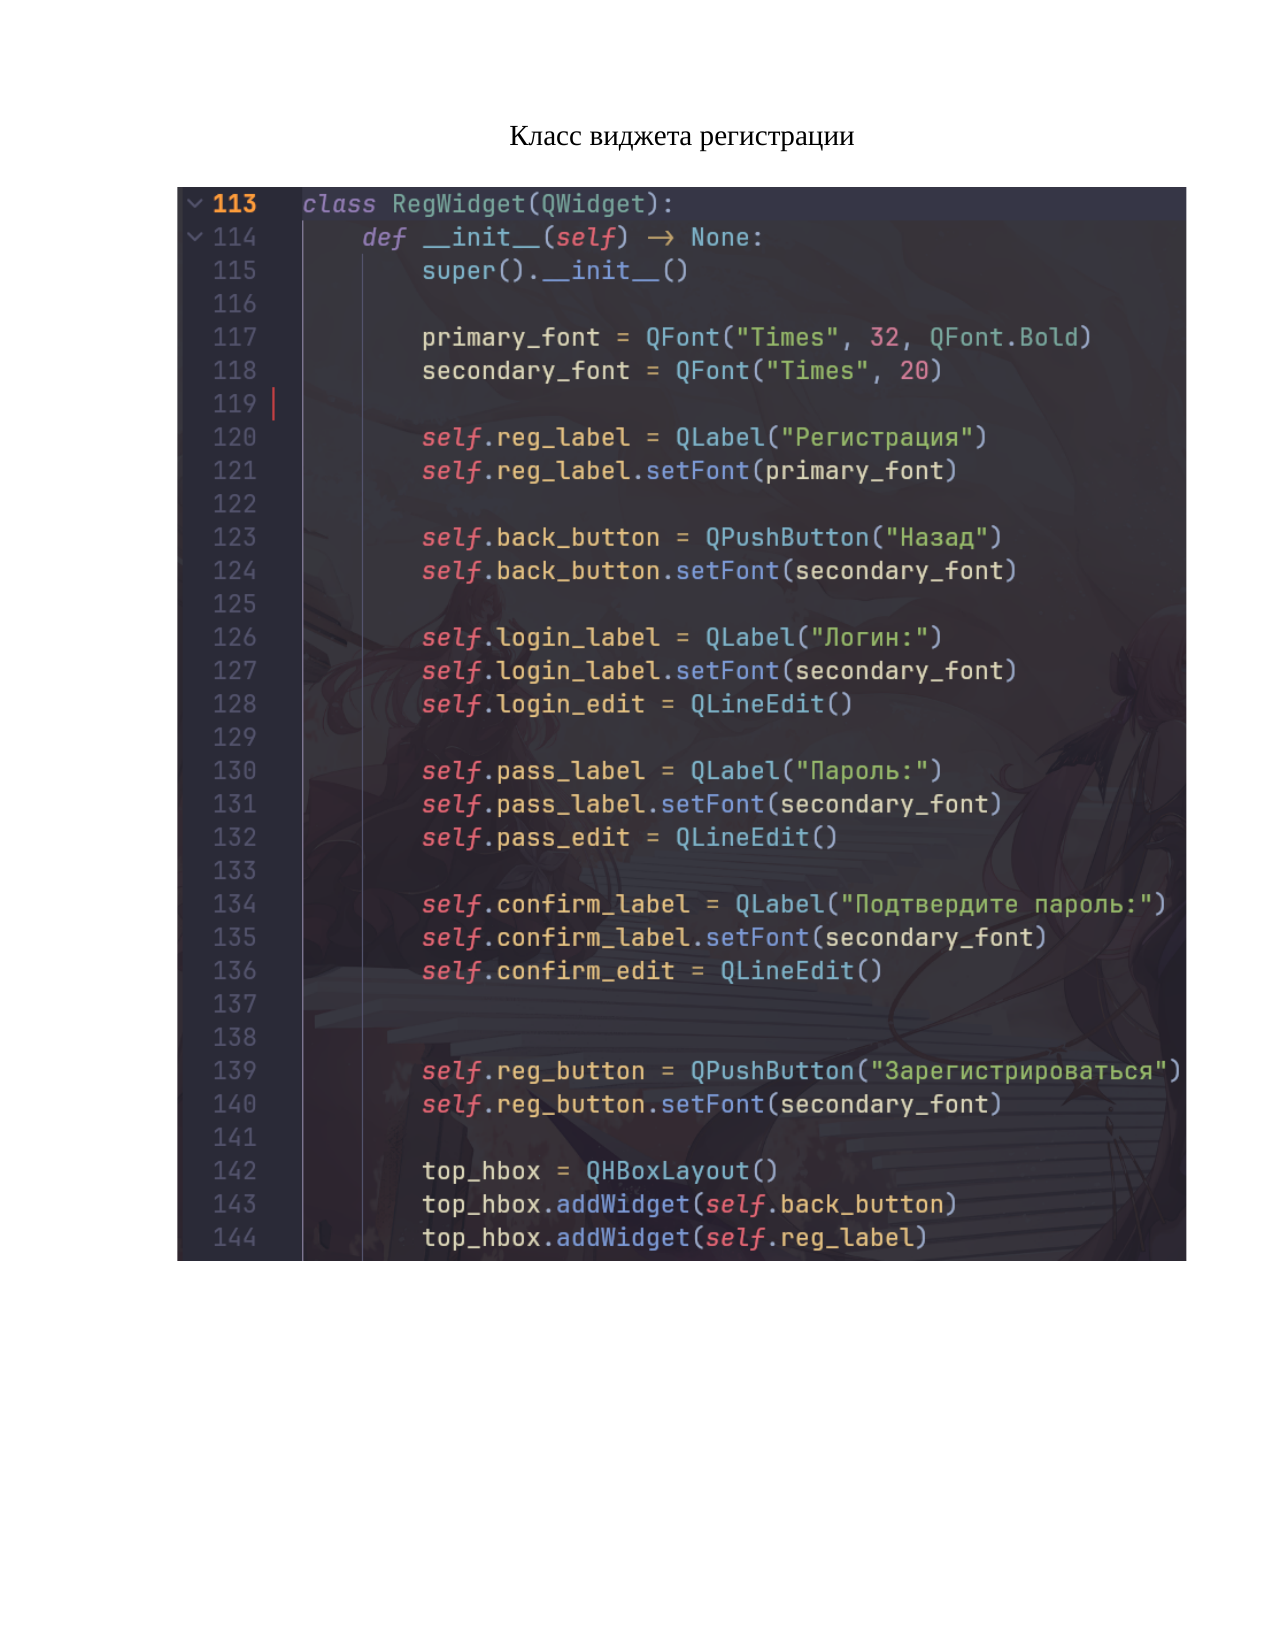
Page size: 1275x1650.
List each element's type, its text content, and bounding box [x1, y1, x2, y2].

picture [177, 187, 1187, 1261]
text Класс виджета регистрации [177, 118, 1186, 152]
